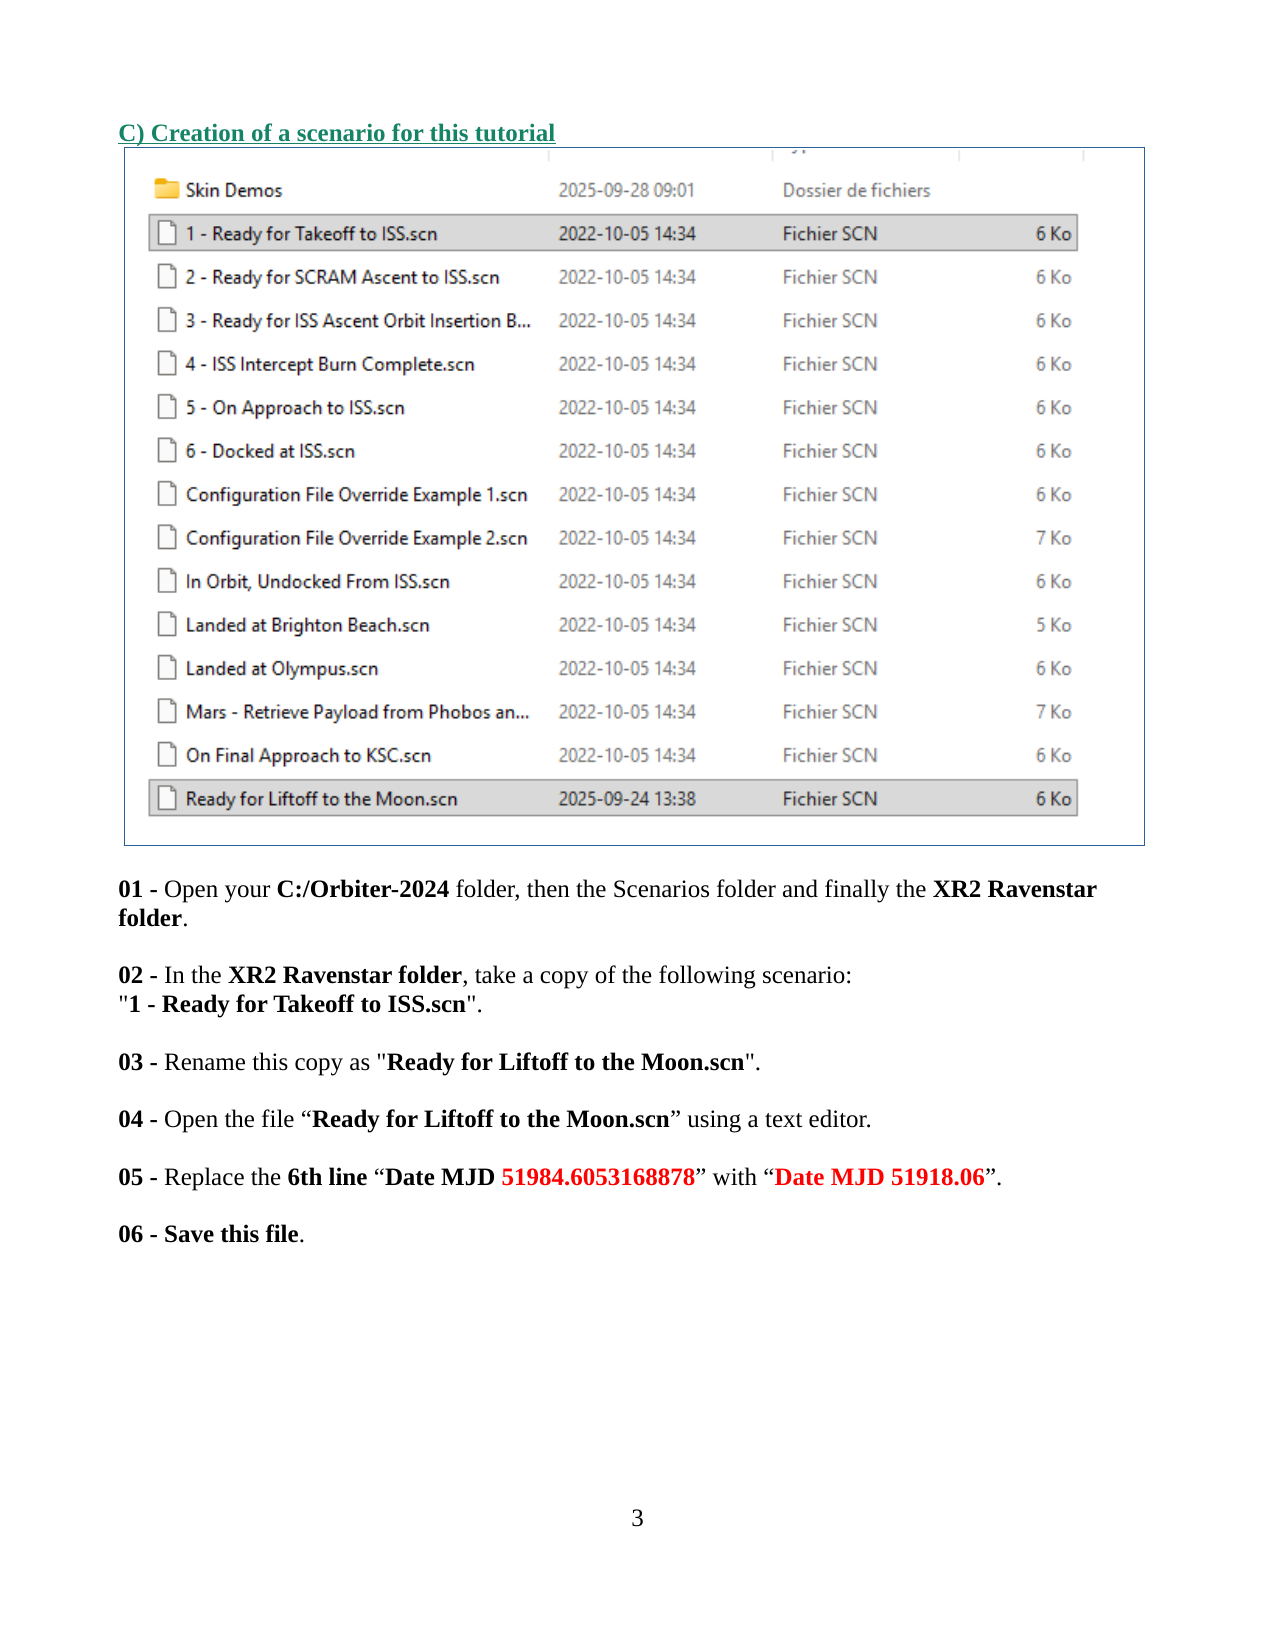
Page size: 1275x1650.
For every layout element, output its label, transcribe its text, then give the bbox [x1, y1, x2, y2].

text 04 - Open the file “Ready for Liftoff to the Moon.scn” using a text editor. [118, 1104, 1157, 1133]
text 01 - Open your C:/Orbiter-2024 folder, then the Scenarios folder and finally the XR2 Ravenstar folder. [118, 874, 1157, 932]
text 02 - In the XR2 Ravenstar folder, take a copy of the following scenario: [118, 960, 1157, 989]
text C) Creation of a scenario for this tutorial [118, 118, 1157, 147]
text 03 - Rename this copy as "Ready for Liftoff to the Moon.scn". [118, 1047, 1157, 1075]
text 05 - Replace the 6th line “Date MJD 51984.6053168878” with “Date MJD 51918.06”. [118, 1162, 1157, 1190]
text 06 - Save this file. [118, 1219, 1157, 1248]
picture [127, 150, 1142, 843]
text "1 - Ready for Takeoff to ISS.scn". [118, 989, 1157, 1018]
